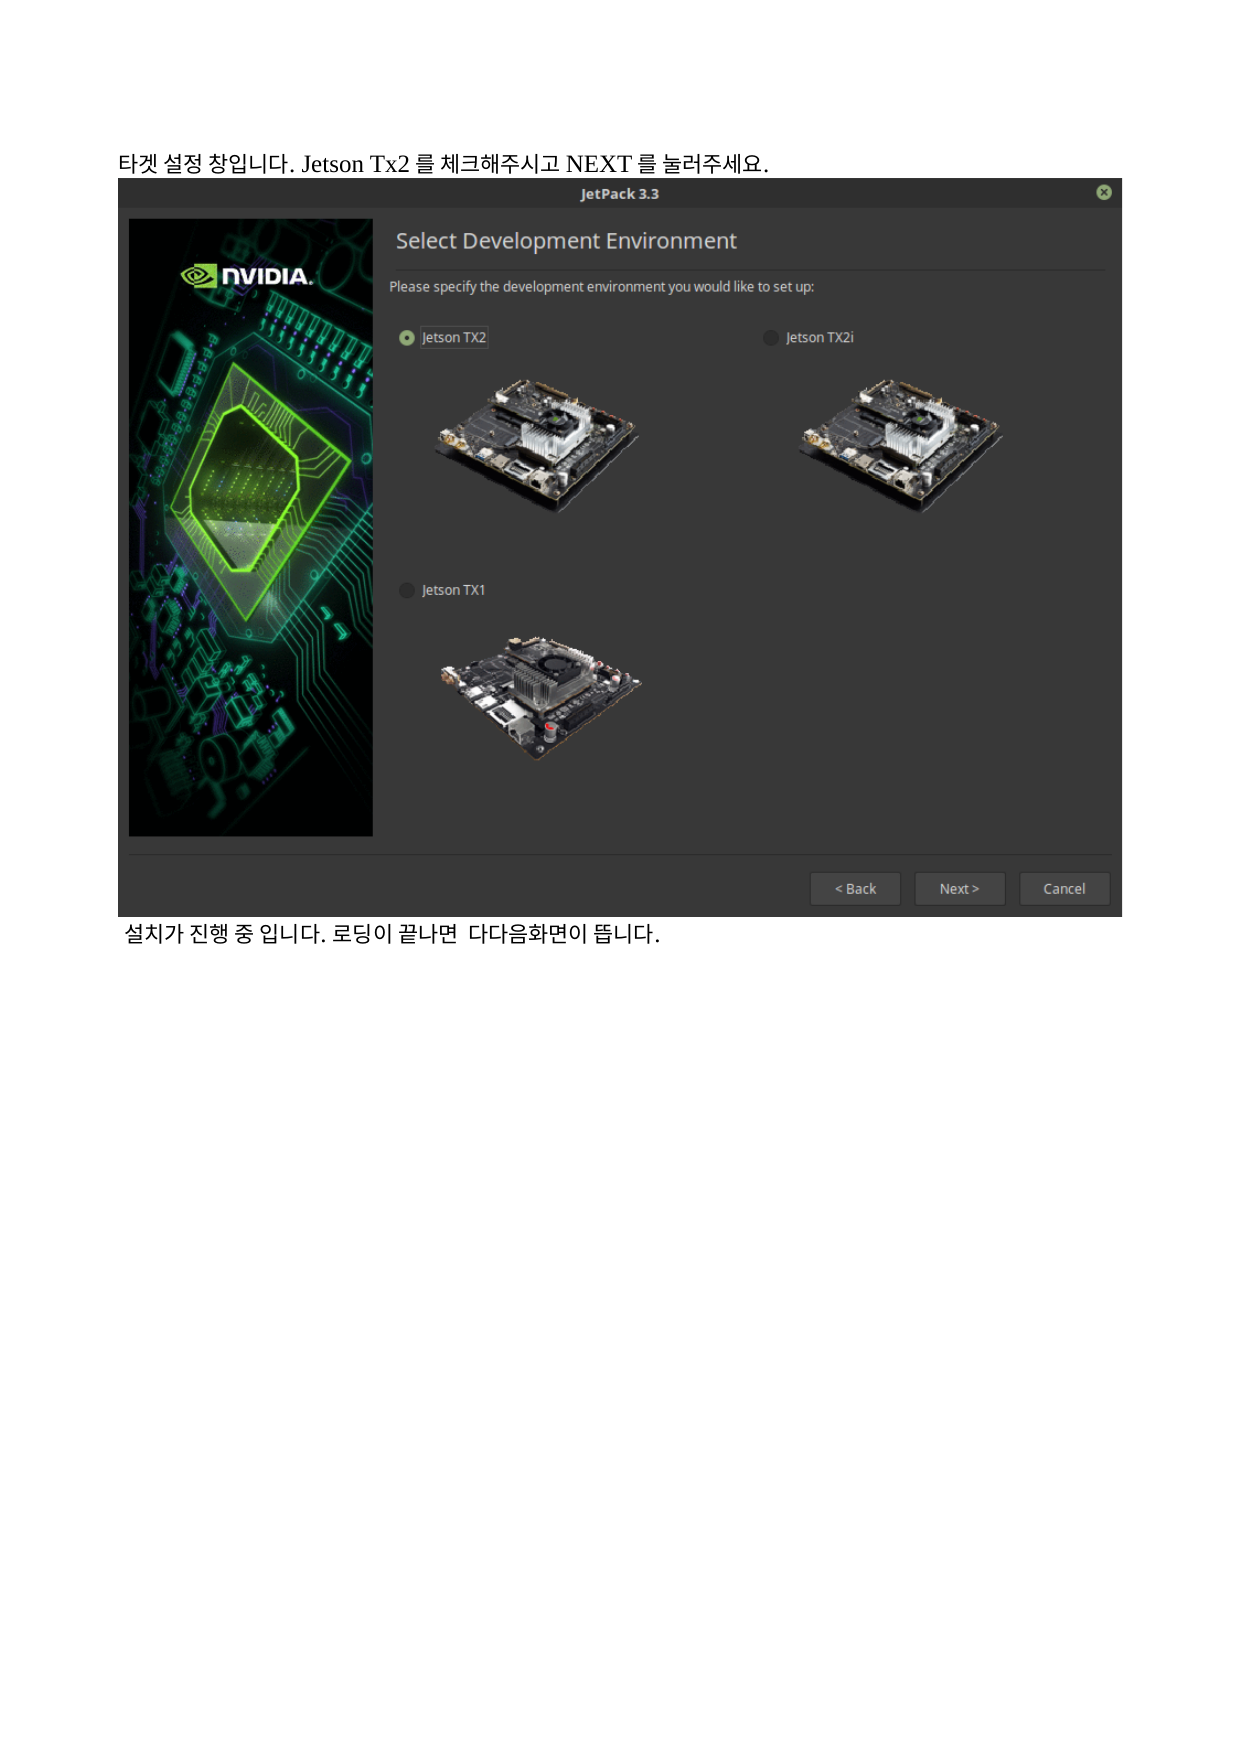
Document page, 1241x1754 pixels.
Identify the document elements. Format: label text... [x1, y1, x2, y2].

text 타겟 설정 창입니다. Jetson Tx2를 체크해주시고 NEXT를 눌러주세요. [118, 147, 1122, 178]
picture [118, 178, 1123, 917]
text 설치가 진행 중 입니다. 로딩이 끝나면 다다음화면이 뜹니다. [118, 917, 1122, 948]
